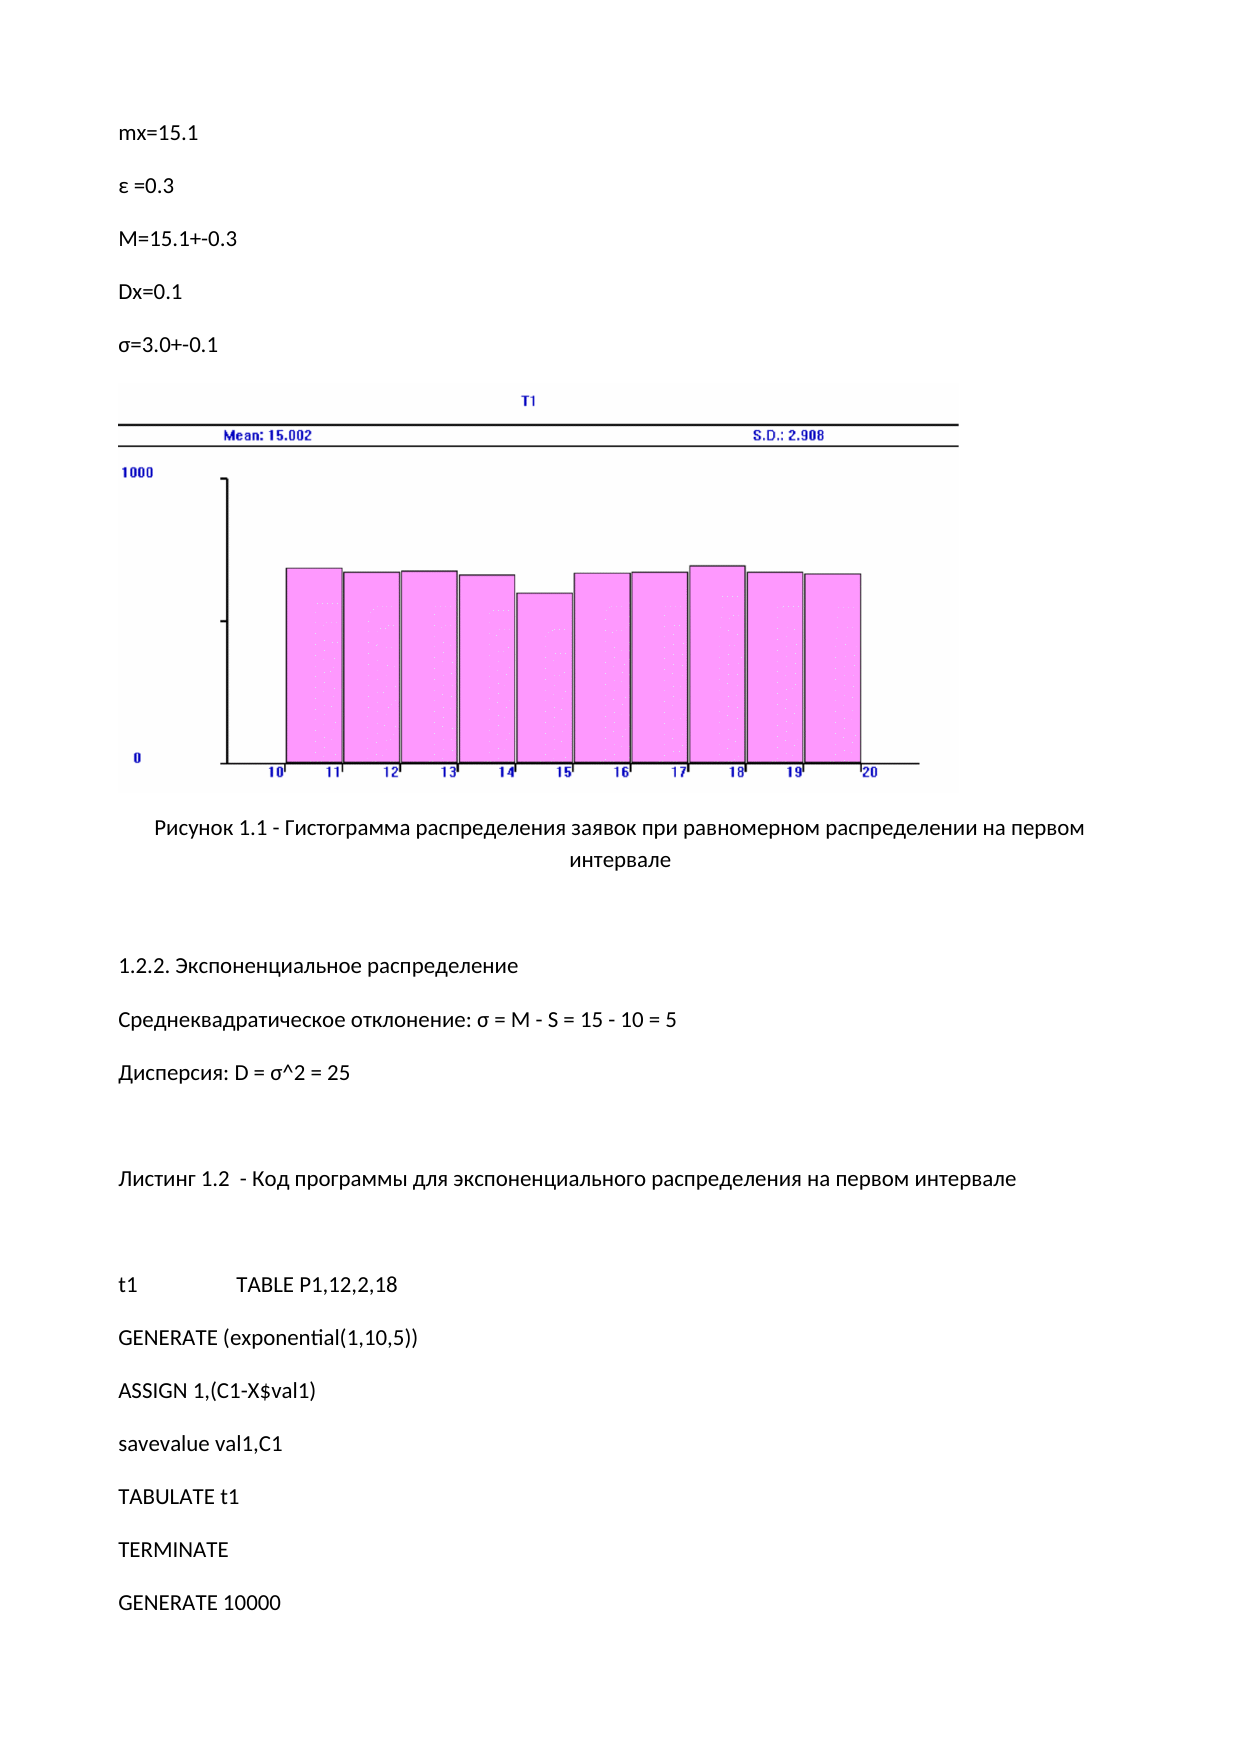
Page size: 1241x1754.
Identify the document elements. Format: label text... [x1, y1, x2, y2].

text M=15.1+-0.3 [118, 224, 1122, 252]
text Среднеквадратическое отклонение: σ = M - S = 15 - 10 = 5 [118, 1005, 1122, 1033]
text 1.2.2. Экспоненциальное распределение [118, 952, 1122, 980]
text t1 TABLE P1,12,2,18 [118, 1270, 1122, 1298]
text ASSIGN 1,(C1-X$val1) [118, 1376, 1122, 1404]
text savevalue val1,C1 [118, 1429, 1122, 1457]
text mx=15.1 [118, 118, 1122, 146]
text ε =0.3 [118, 171, 1122, 199]
text σ=3.0+-0.1 [118, 330, 1122, 358]
text Дисперсия: D = σ^2 = 25 [118, 1058, 1122, 1086]
text Рисунок 1.1 - Гистограмма распределения заявок при равномерном распределении на первом интервале [118, 813, 1122, 874]
text GENERATE (exponential(1,10,5)) [118, 1323, 1122, 1351]
text GENERATE 10000 [118, 1588, 1122, 1616]
text Листинг 1.2 - Код программы для экспоненциального распределения на первом интервале [118, 1164, 1122, 1192]
text TERMINATE [118, 1535, 1122, 1563]
text TABULATE t1 [118, 1482, 1122, 1510]
text Dx=0.1 [118, 277, 1122, 305]
